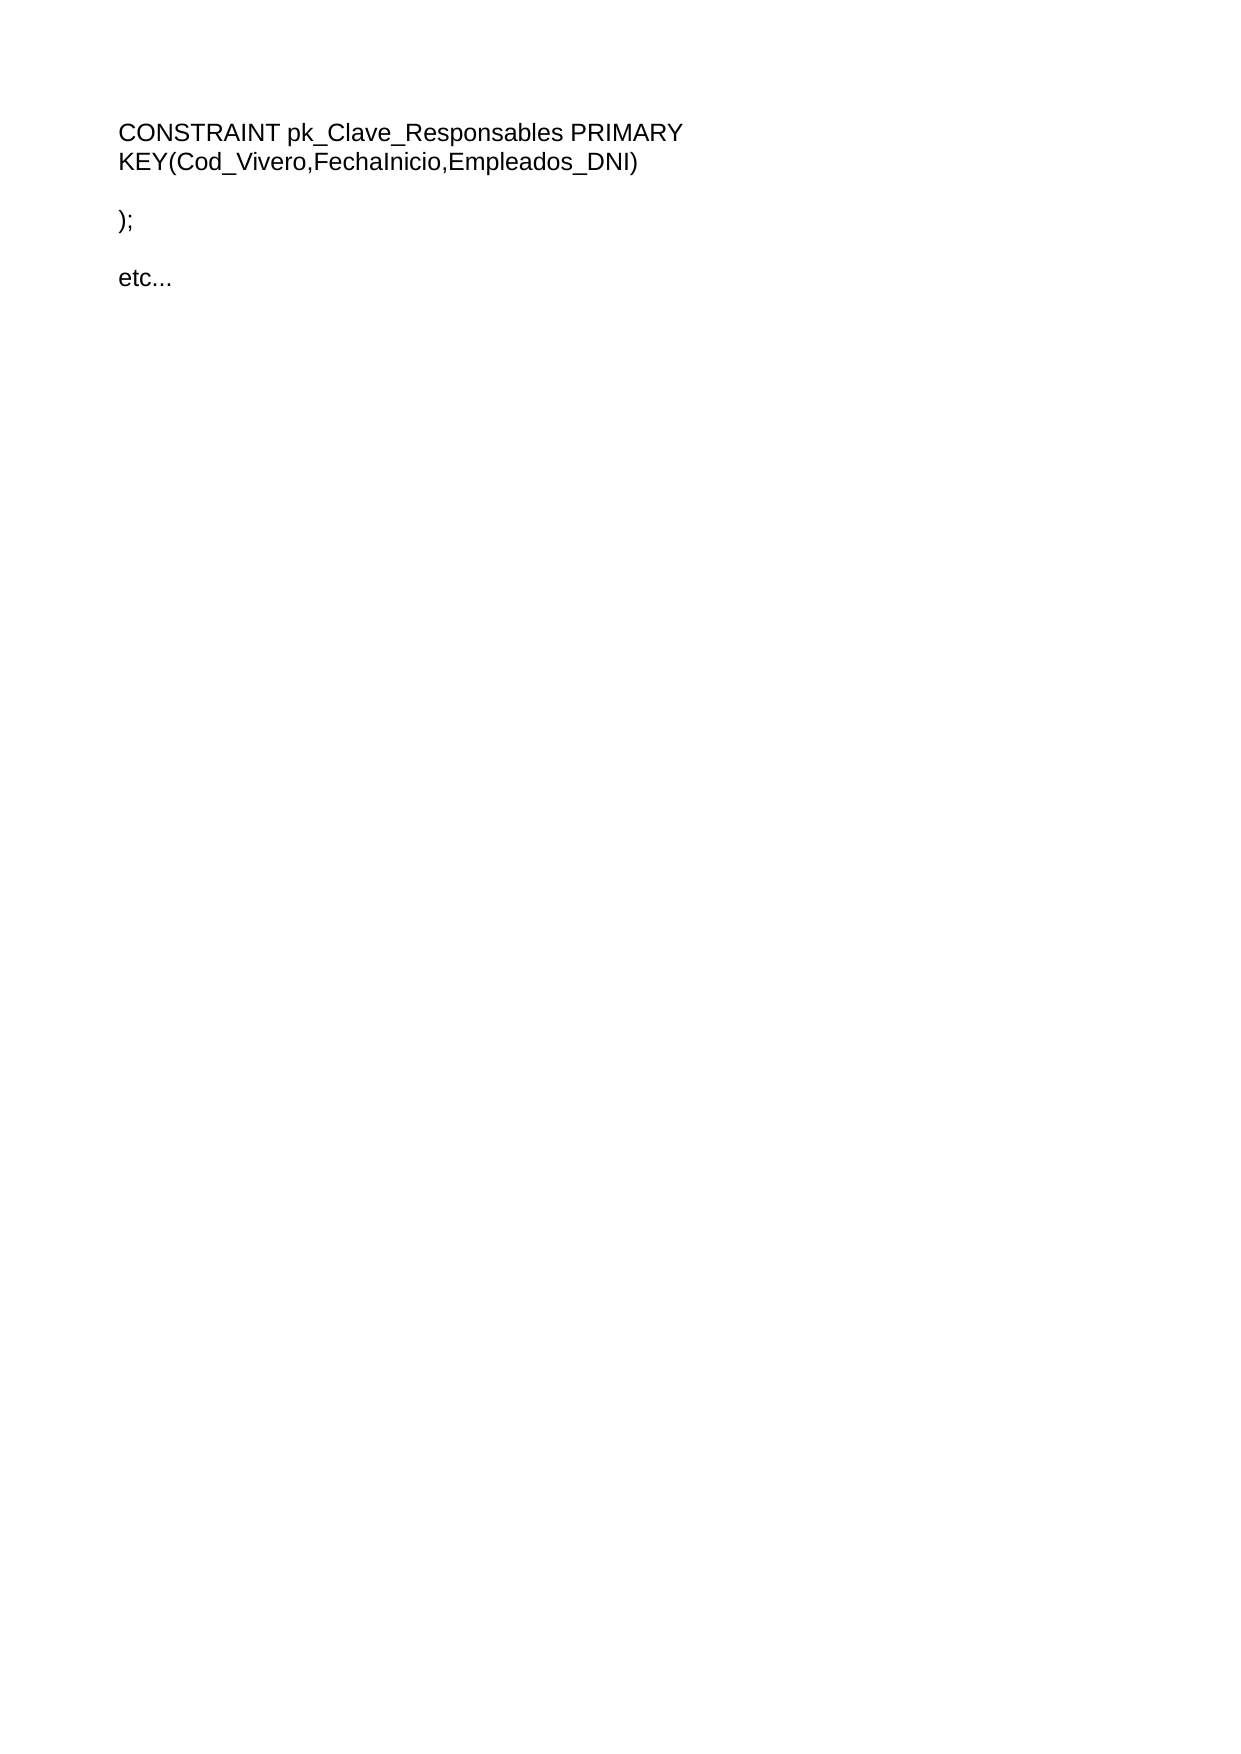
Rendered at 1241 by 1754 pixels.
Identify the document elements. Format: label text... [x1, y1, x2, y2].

text CONSTRAINT pk_Clave_Responsables PRIMARY KEY(Cod_Vivero,FechaInicio,Empleados_DNI) [118, 118, 1122, 176]
text etc... [118, 263, 1122, 292]
text ); [118, 205, 1122, 234]
